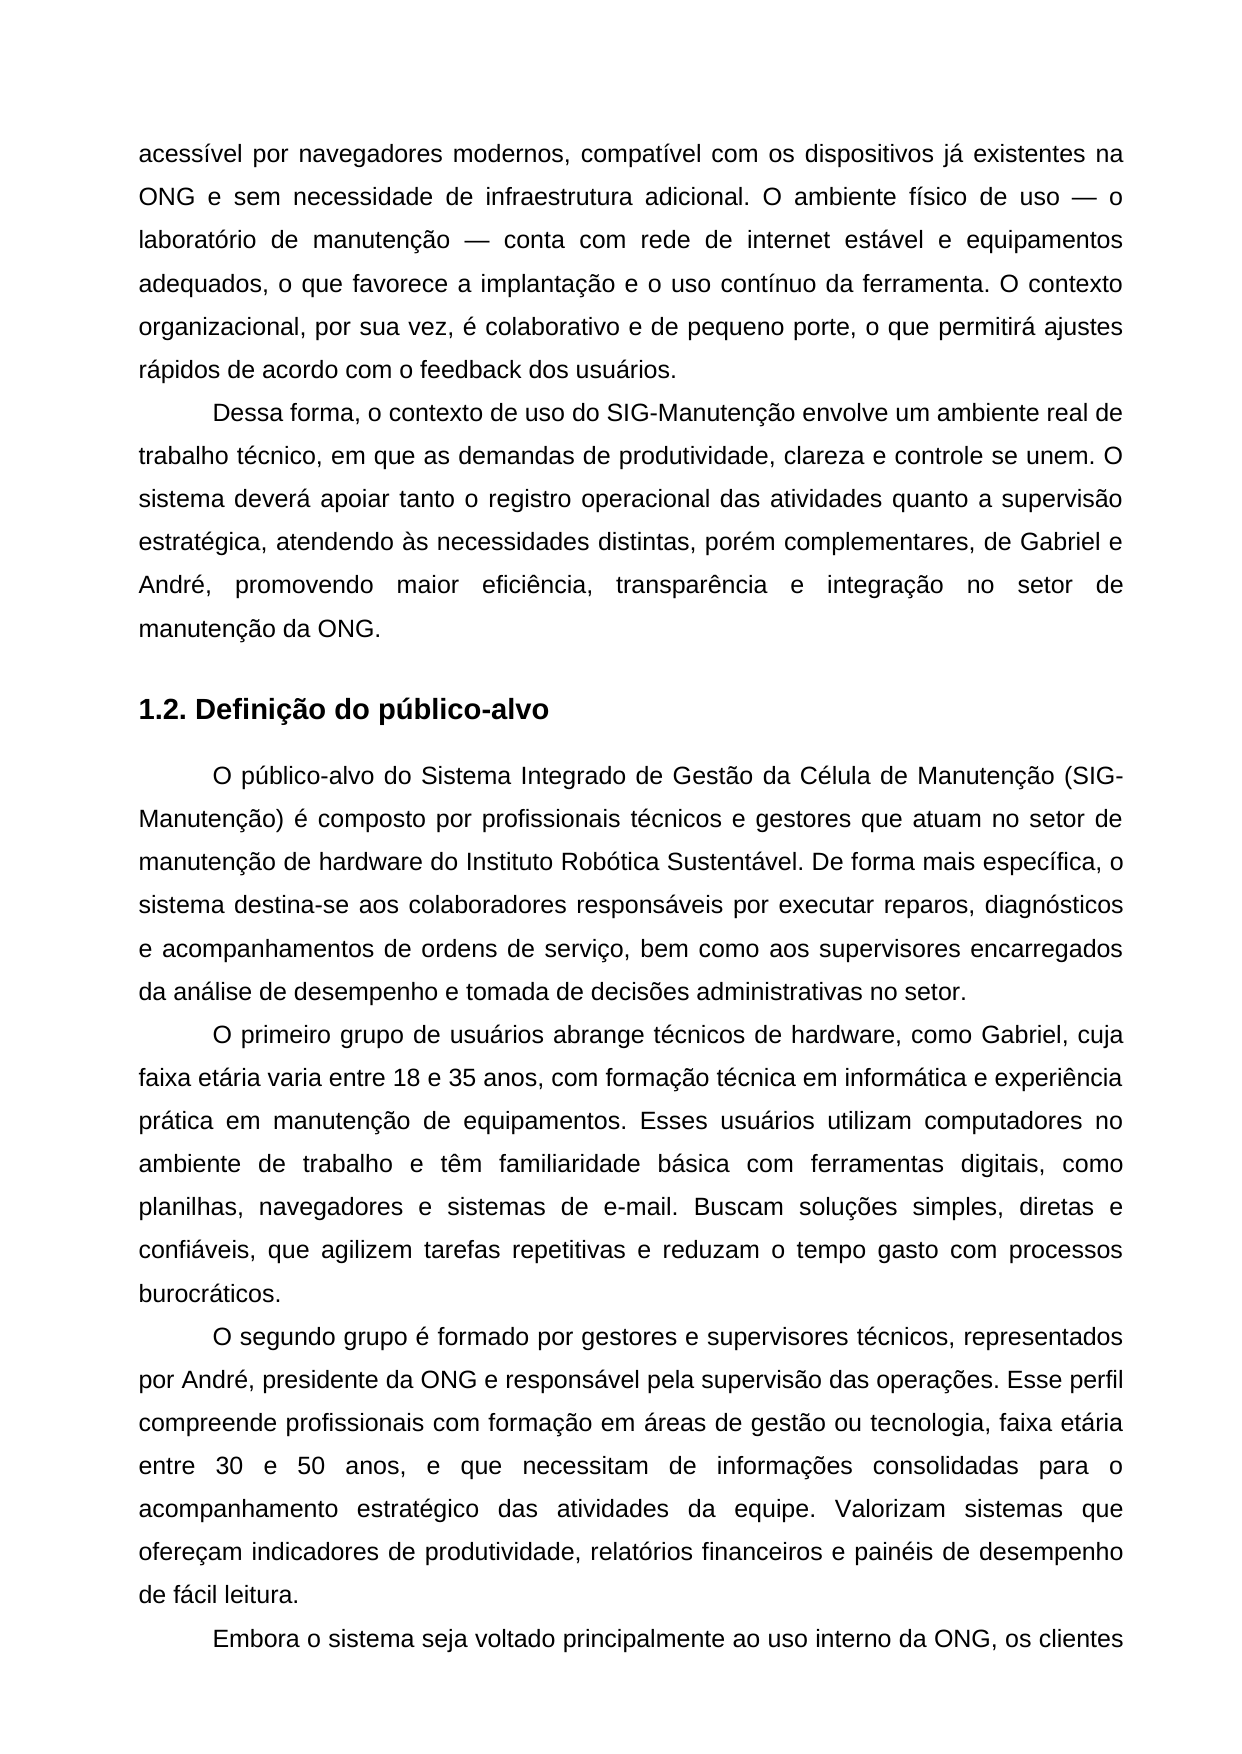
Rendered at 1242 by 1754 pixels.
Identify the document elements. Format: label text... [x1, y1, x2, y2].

subtitle 1.2. Definição do público-alvo [138, 692, 1125, 726]
text Embora o sistema seja voltado principalmente ao uso interno da ONG, os clientes [138, 1624, 1125, 1652]
text acessível por navegadores modernos, compatível com os dispositivos já existentes na ONG e sem necessidade de infraestrutura adicional. O ambiente físico de uso — o laboratório de manutenção — conta com rede de internet estável e equipamentos adequados, o que favorece a implantação e o uso contínuo da ferramenta. O contexto organizacional, por sua vez, é colaborativo e de pequeno porte, o que permitirá ajustes rápidos de acordo com o feedback dos usuários. [138, 139, 1125, 384]
text O segundo grupo é formado por gestores e supervisores técnicos, representados por André, presidente da ONG e responsável pela supervisão das operações. Esse perfil compreende profissionais com formação em áreas de gestão ou tecnologia, faixa etária entre 30 e 50 anos, e que necessitam de informações consolidadas para o acompanhamento estratégico das atividades da equipe. Valorizam sistemas que ofereçam indicadores de produtividade, relatórios financeiros e painéis de desempenho de fácil leitura. [138, 1322, 1125, 1609]
text O público-alvo do Sistema Integrado de Gestão da Célula de Manutenção (SIG-Manutenção) é composto por profissionais técnicos e gestores que atuam no setor de manutenção de hardware do Instituto Robótica Sustentável. De forma mais específica, o sistema destina-se aos colaboradores responsáveis por executar reparos, diagnósticos e acompanhamentos de ordens de serviço, bem como aos supervisores encarregados da análise de desempenho e tomada de decisões administrativas no setor. [138, 761, 1125, 1006]
text Dessa forma, o contexto de uso do SIG-Manutenção envolve um ambiente real de trabalho técnico, em que as demandas de produtividade, clareza e controle se unem. O sistema deverá apoiar tanto o registro operacional das atividades quanto a supervisão estratégica, atendendo às necessidades distintas, porém complementares, de Gabriel e André, promovendo maior eficiência, transparência e integração no setor de manutenção da ONG. [138, 398, 1125, 642]
text O primeiro grupo de usuários abrange técnicos de hardware, como Gabriel, cuja faixa etária varia entre 18 e 35 anos, com formação técnica em informática e experiência prática em manutenção de equipamentos. Esses usuários utilizam computadores no ambiente de trabalho e têm familiaridade básica com ferramentas digitais, como planilhas, navegadores e sistemas de e-mail. Buscam soluções simples, diretas e confiáveis, que agilizem tarefas repetitivas e reduzam o tempo gasto com processos burocráticos. [138, 1020, 1125, 1307]
